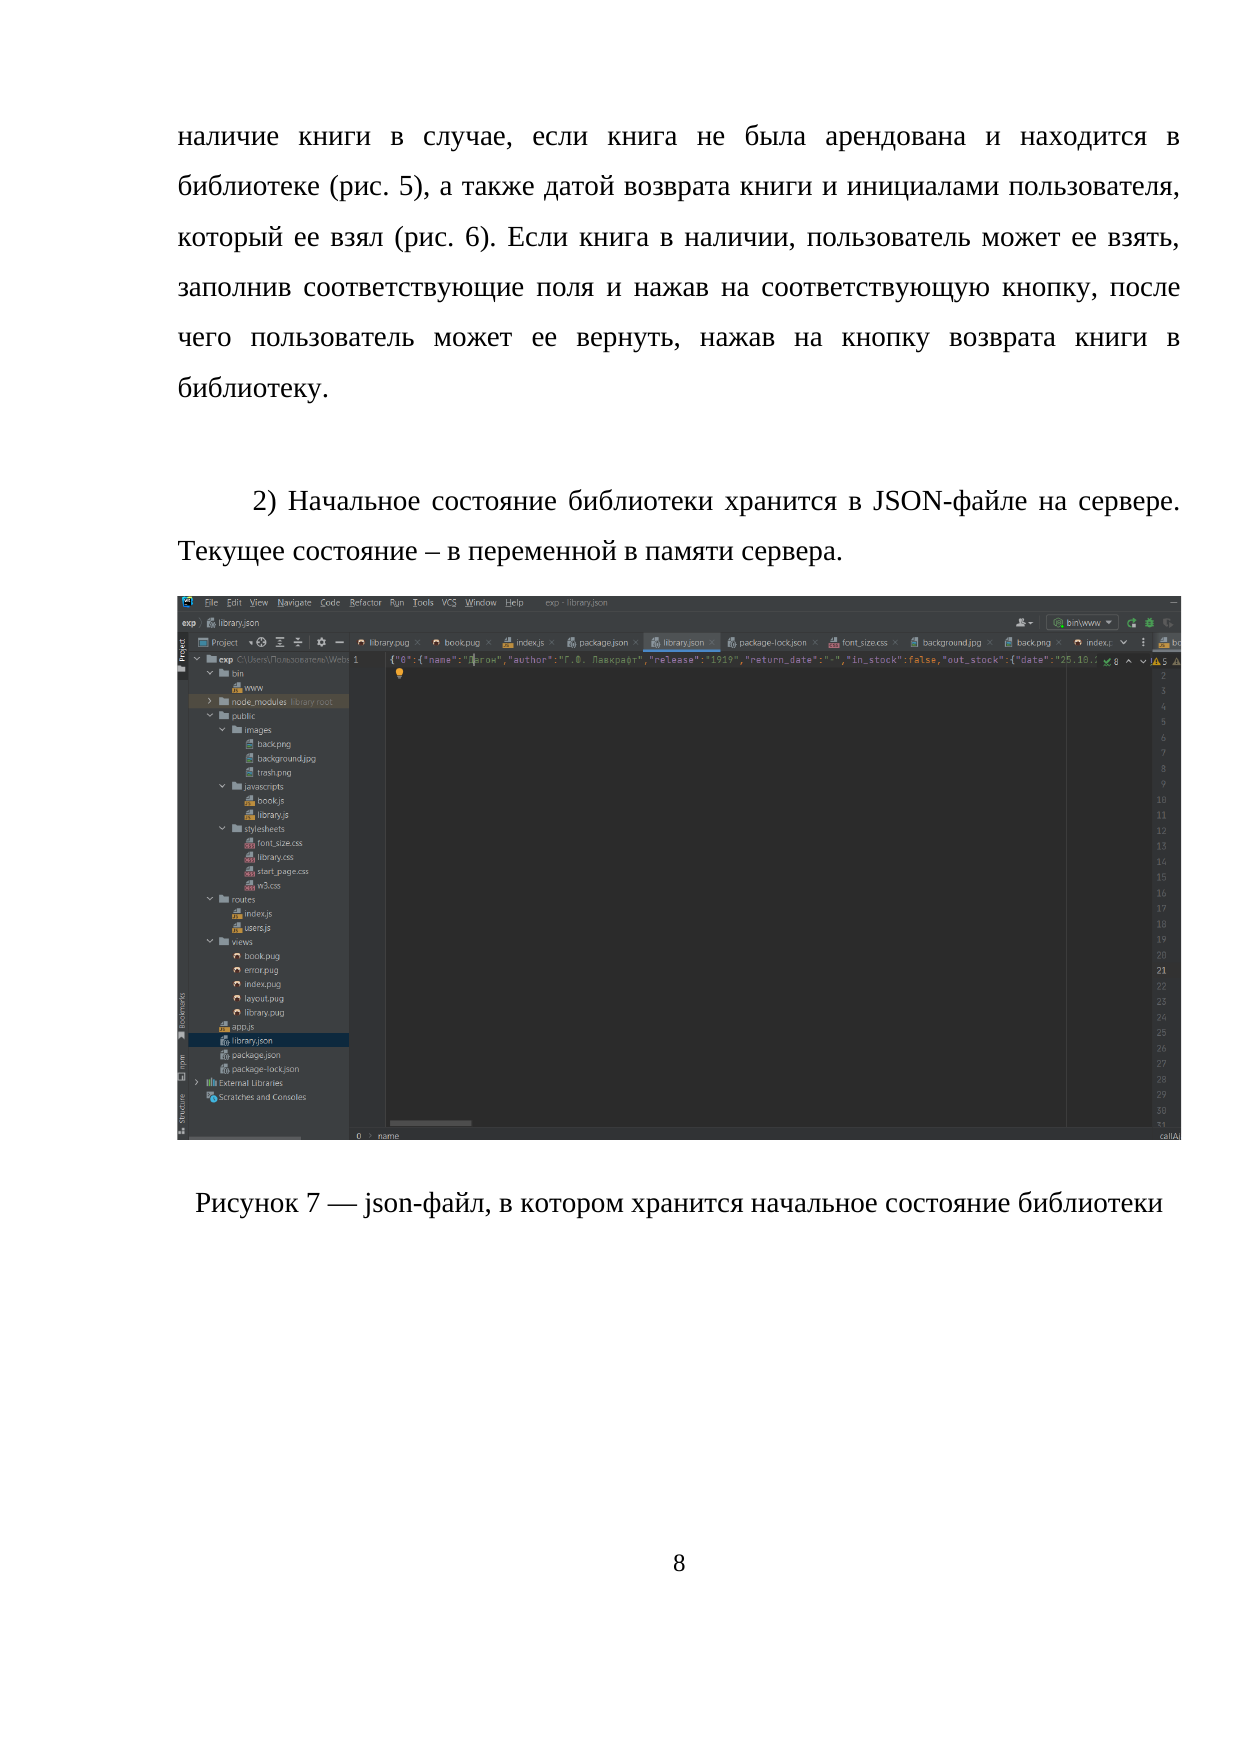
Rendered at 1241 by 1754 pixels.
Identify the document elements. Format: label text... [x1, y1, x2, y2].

picture [177, 596, 1182, 1140]
text 2) Начальное состояние библиотеки хранится в JSON-файле на сервере. Текущее состояние – в переменной в памяти сервера. [177, 483, 1181, 567]
text наличие книги в случае, если книга не была арендована и находится в библиотеке (рис. 5), а также датой возврата книги и инициалами пользователя, который ее взял (рис. 6). Если книга в наличии, пользователь может ее взять, заполнив соответствующие поля и нажав на соответствующую кнопку, после чего пользователь может ее вернуть, нажав на кнопку возврата книги в библиотеку. [177, 118, 1181, 403]
text Рисунок 7 — json-файл, в котором хранится начальное состояние библиотеки [177, 1140, 1181, 1219]
